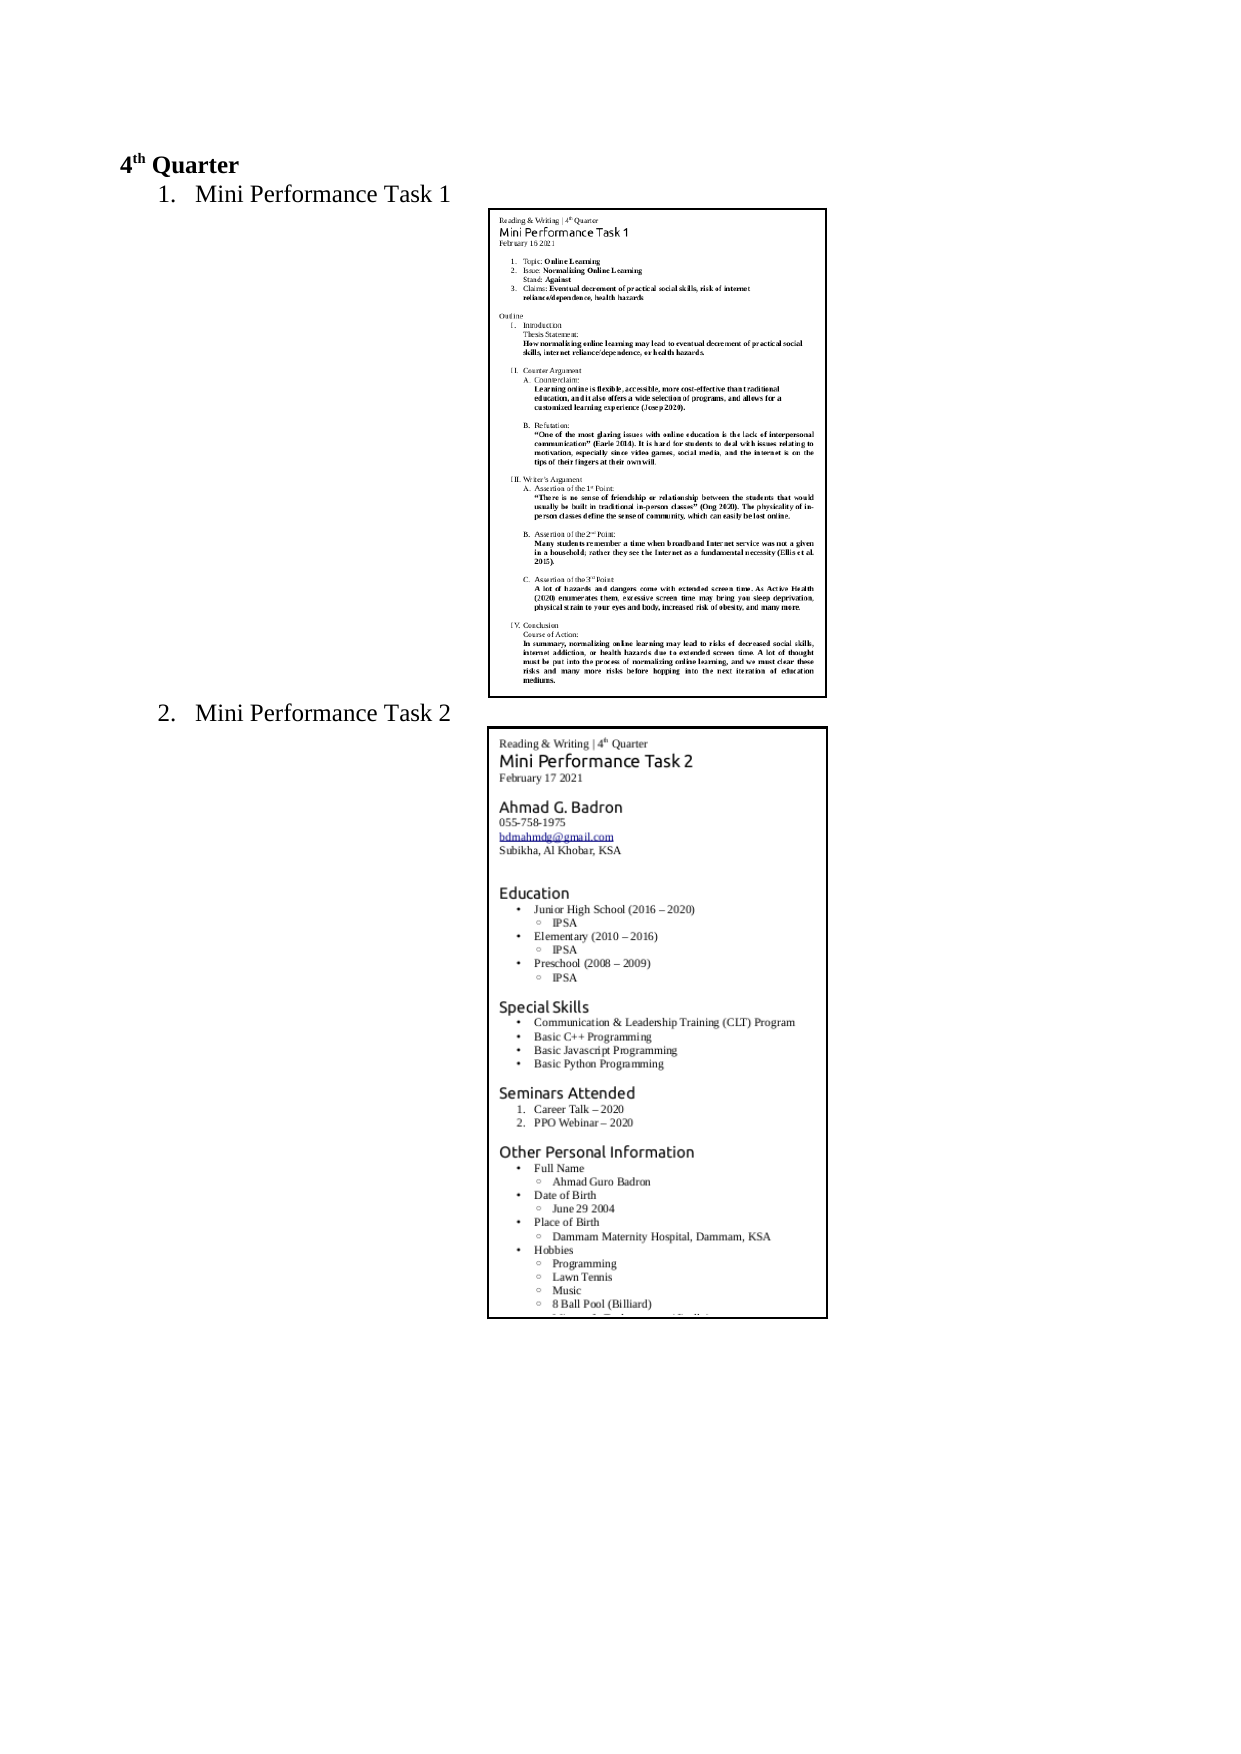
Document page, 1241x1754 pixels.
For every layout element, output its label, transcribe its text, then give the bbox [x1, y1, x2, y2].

list Mini Performance Task 2 [157, 698, 1120, 726]
list Mini Performance Task 1 [157, 179, 1120, 207]
picture [493, 212, 823, 693]
picture [491, 731, 824, 1315]
text 4th Quarter [120, 150, 1120, 179]
